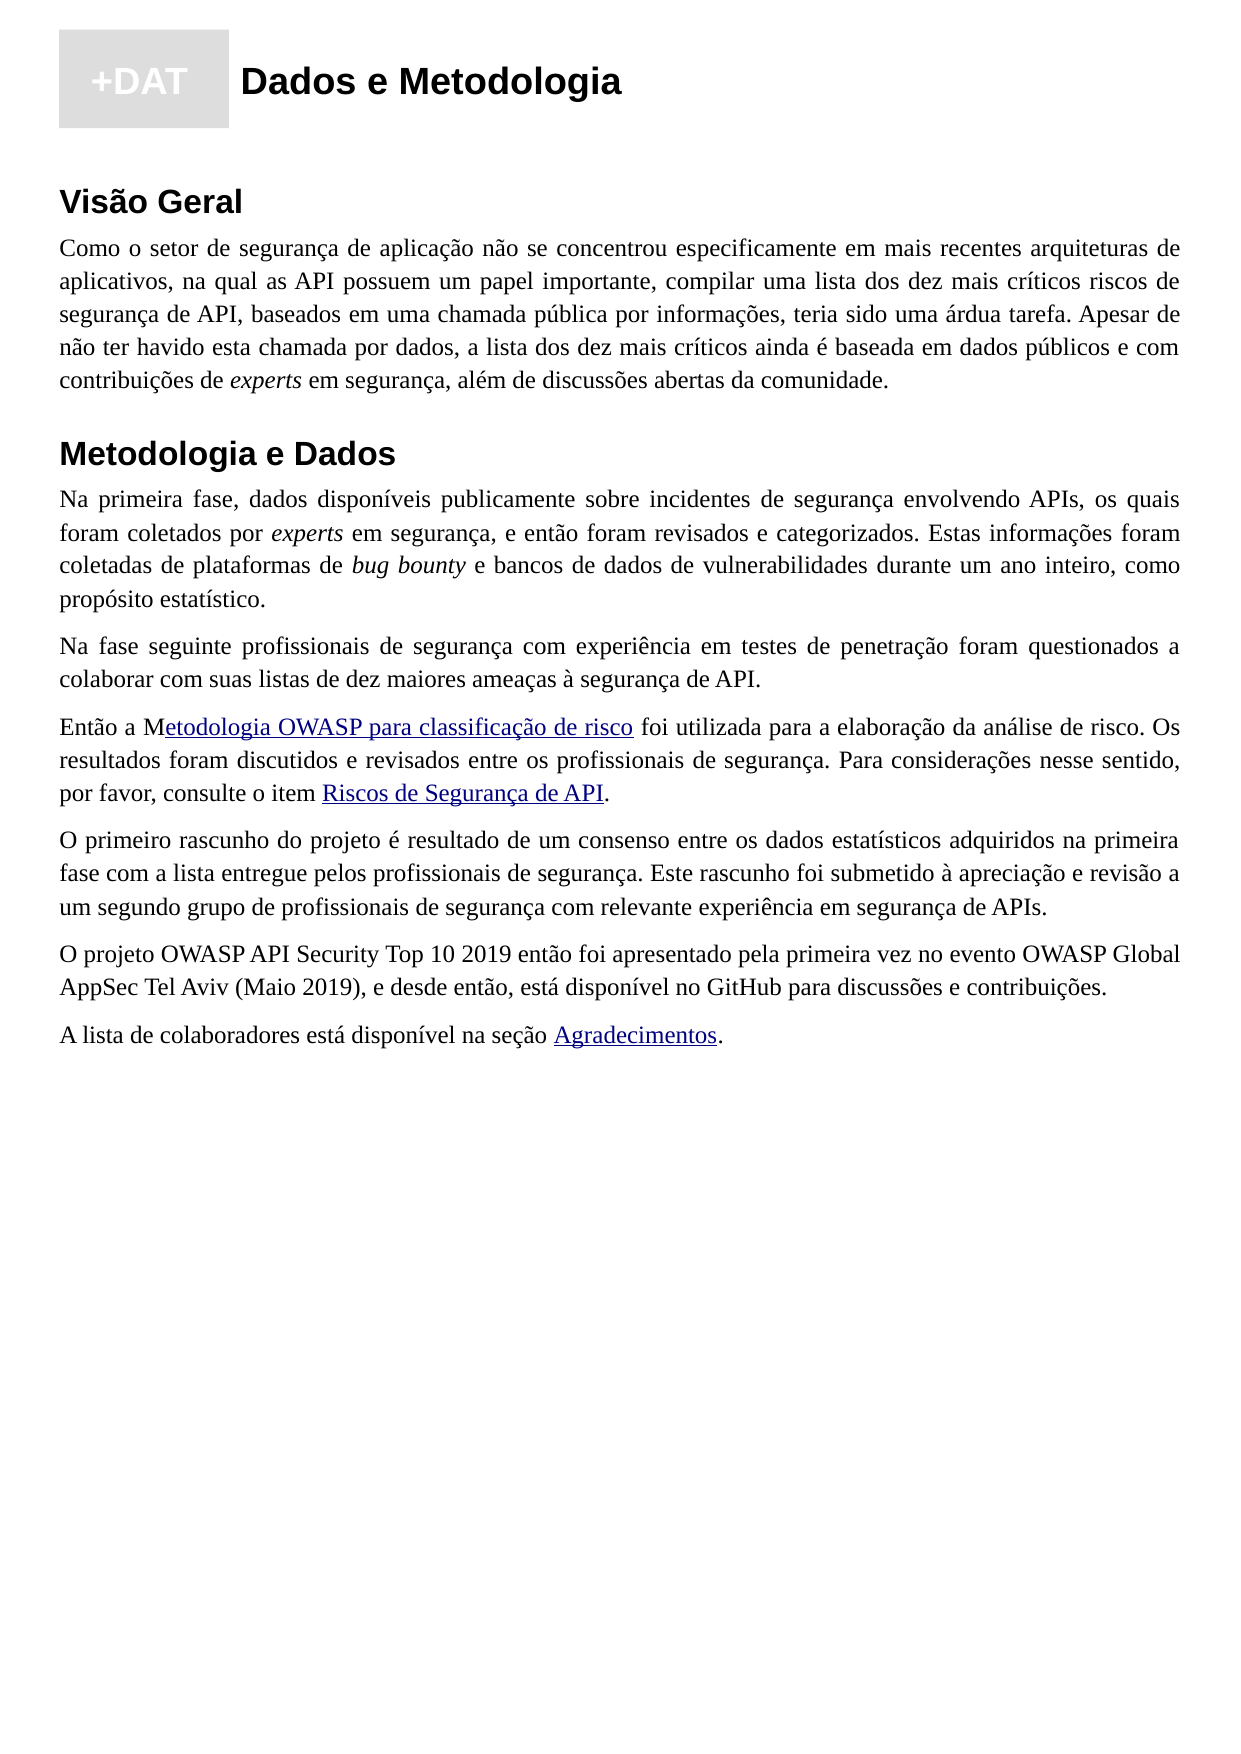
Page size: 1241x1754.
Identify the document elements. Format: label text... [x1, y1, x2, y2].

subtitle Visão Geral [59, 182, 1181, 220]
subtitle Metodologia e Dados [59, 433, 1181, 472]
text Na fase seguinte profissionais de segurança com experiência em testes de penetração foram questionados a colaborar com suas listas de dez maiores ameaças à segurança de API. [59, 631, 1181, 693]
text Na primeira fase, dados disponíveis publicamente sobre incidentes de segurança envolvendo APIs, os quais foram coletados por experts em segurança, e então foram revisados e categorizados. Estas informações foram coletadas de plataformas de bug bounty e bancos de dados de vulnerabilidades durante um ano inteiro, como propósito estatístico. [59, 484, 1181, 612]
text Então a Metodologia OWASP para classificação de risco foi utilizada para a elaboração da análise de risco. Os resultados foram discutidos e revisados entre os profissionais de segurança. Para considerações nesse sentido, por favor, consulte o item Riscos de Segurança de API. [59, 712, 1181, 807]
text Como o setor de segurança de aplicação não se concentrou especificamente em mais recentes arquiteturas de aplicativos, na qual as API possuem um papel importante, compilar uma lista dos dez mais críticos riscos de segurança de API, baseados em uma chamada pública por informações, teria sido uma árdua tarefa. Apesar de não ter havido esta chamada por dados, a lista dos dez mais críticos ainda é baseada em dados públicos e com contribuições de experts em segurança, além de discussões abertas da comunidade. [59, 233, 1181, 394]
text O primeiro rascunho do projeto é resultado de um consenso entre os dados estatísticos adquiridos na primeira fase com a lista entregue pelos profissionais de segurança. Este rascunho foi submetido à apreciação e revisão a um segundo grupo de profissionais de segurança com relevante experiência em segurança de APIs. [59, 826, 1181, 920]
text O projeto OWASP API Security Top 10 2019 então foi apresentado pela primeira vez no evento OWASP Global AppSec Tel Aviv (Maio 2019), e desde então, está disponível no GitHub para discussões e contribuições. [59, 939, 1181, 1001]
text A lista de colaboradores está disponível na seção Agradecimentos. [59, 1020, 1181, 1048]
